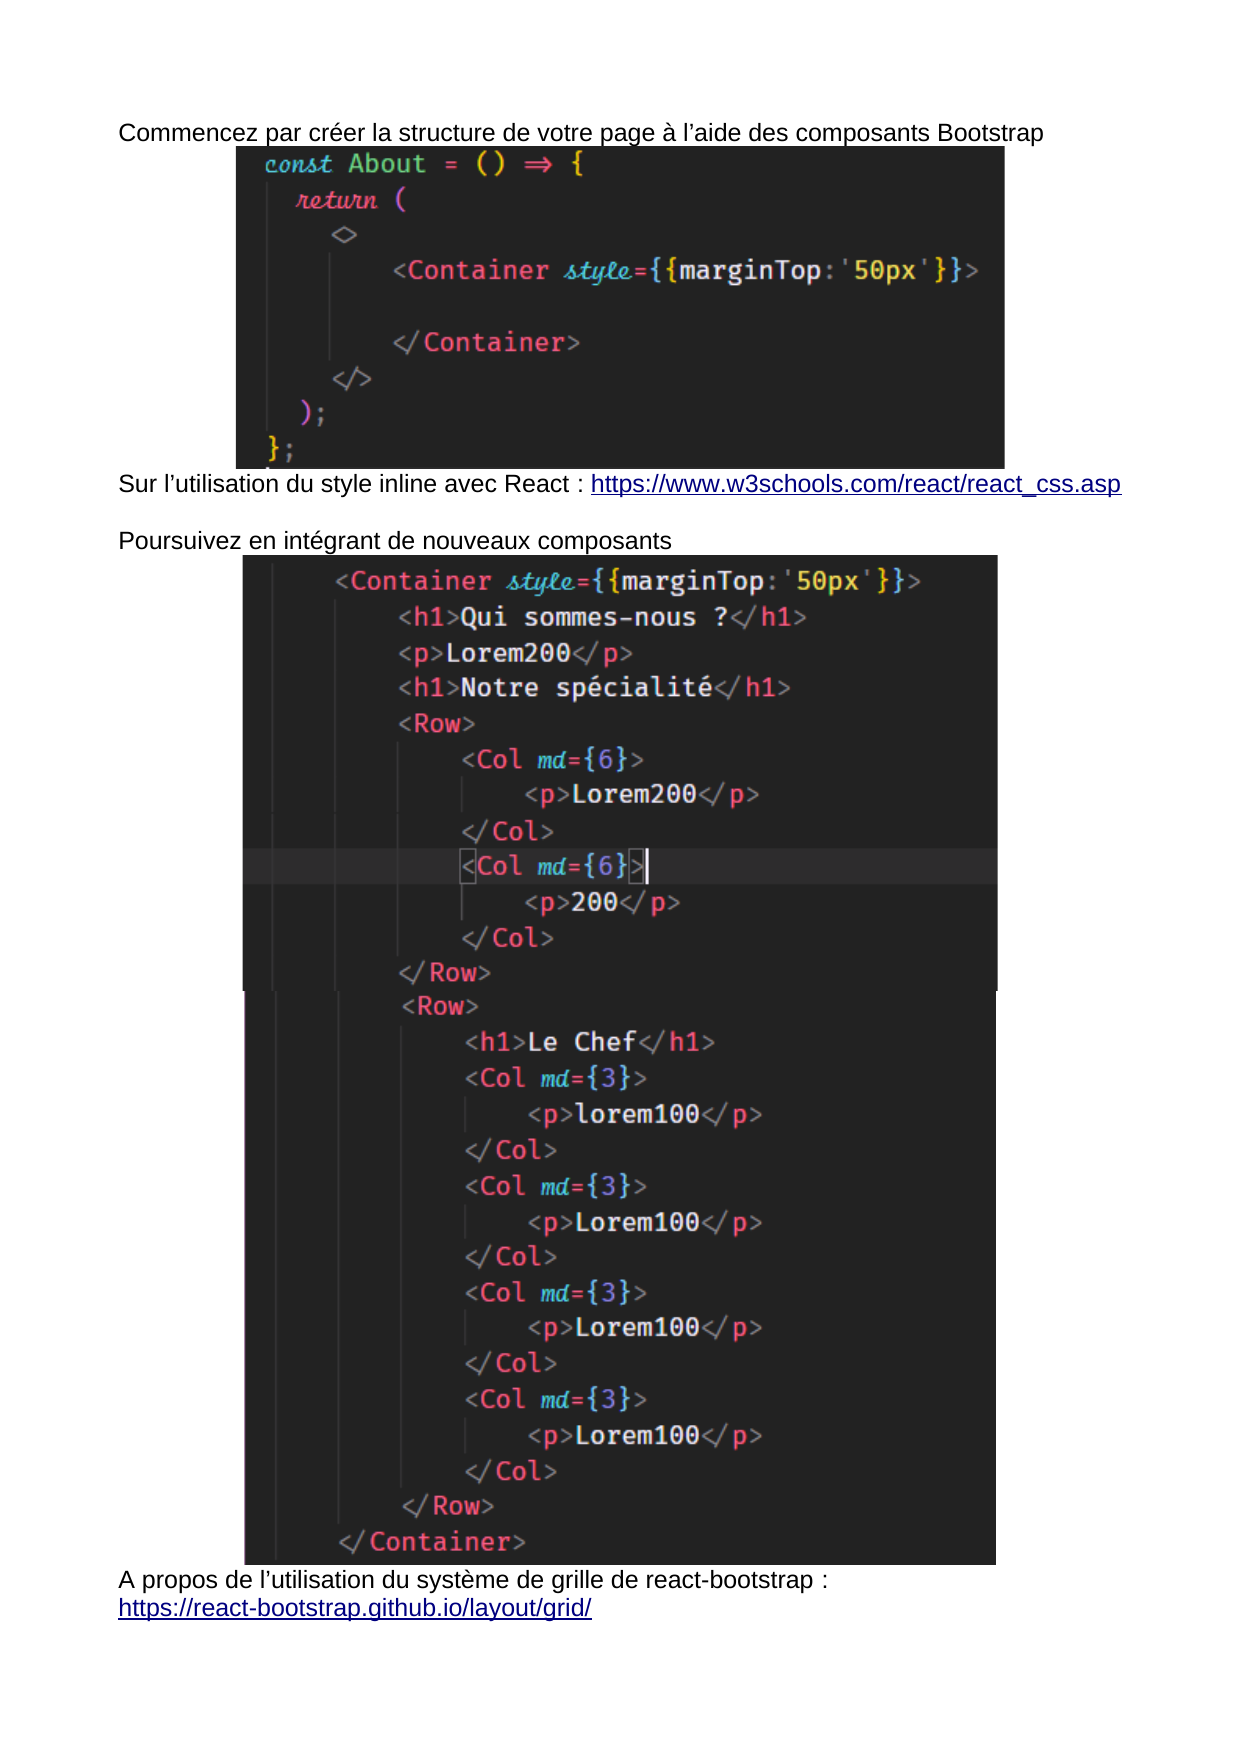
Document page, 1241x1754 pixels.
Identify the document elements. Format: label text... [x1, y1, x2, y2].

picture [242, 555, 998, 1565]
text Poursuivez en intégrant de nouveaux composants [118, 526, 1122, 555]
text Commencez par créer la structure de votre page à l’aide des composants Bootstrap [118, 118, 1122, 147]
picture [235, 146, 1005, 469]
text Sur l’utilisation du style inline avec React : https://www.w3schools.com/react/react_css.asp [118, 469, 1122, 497]
text A propos de l’utilisation du système de grille de react-bootstrap : [118, 1564, 1122, 1593]
text https://react-bootstrap.github.io/layout/grid/ [118, 1593, 1122, 1622]
